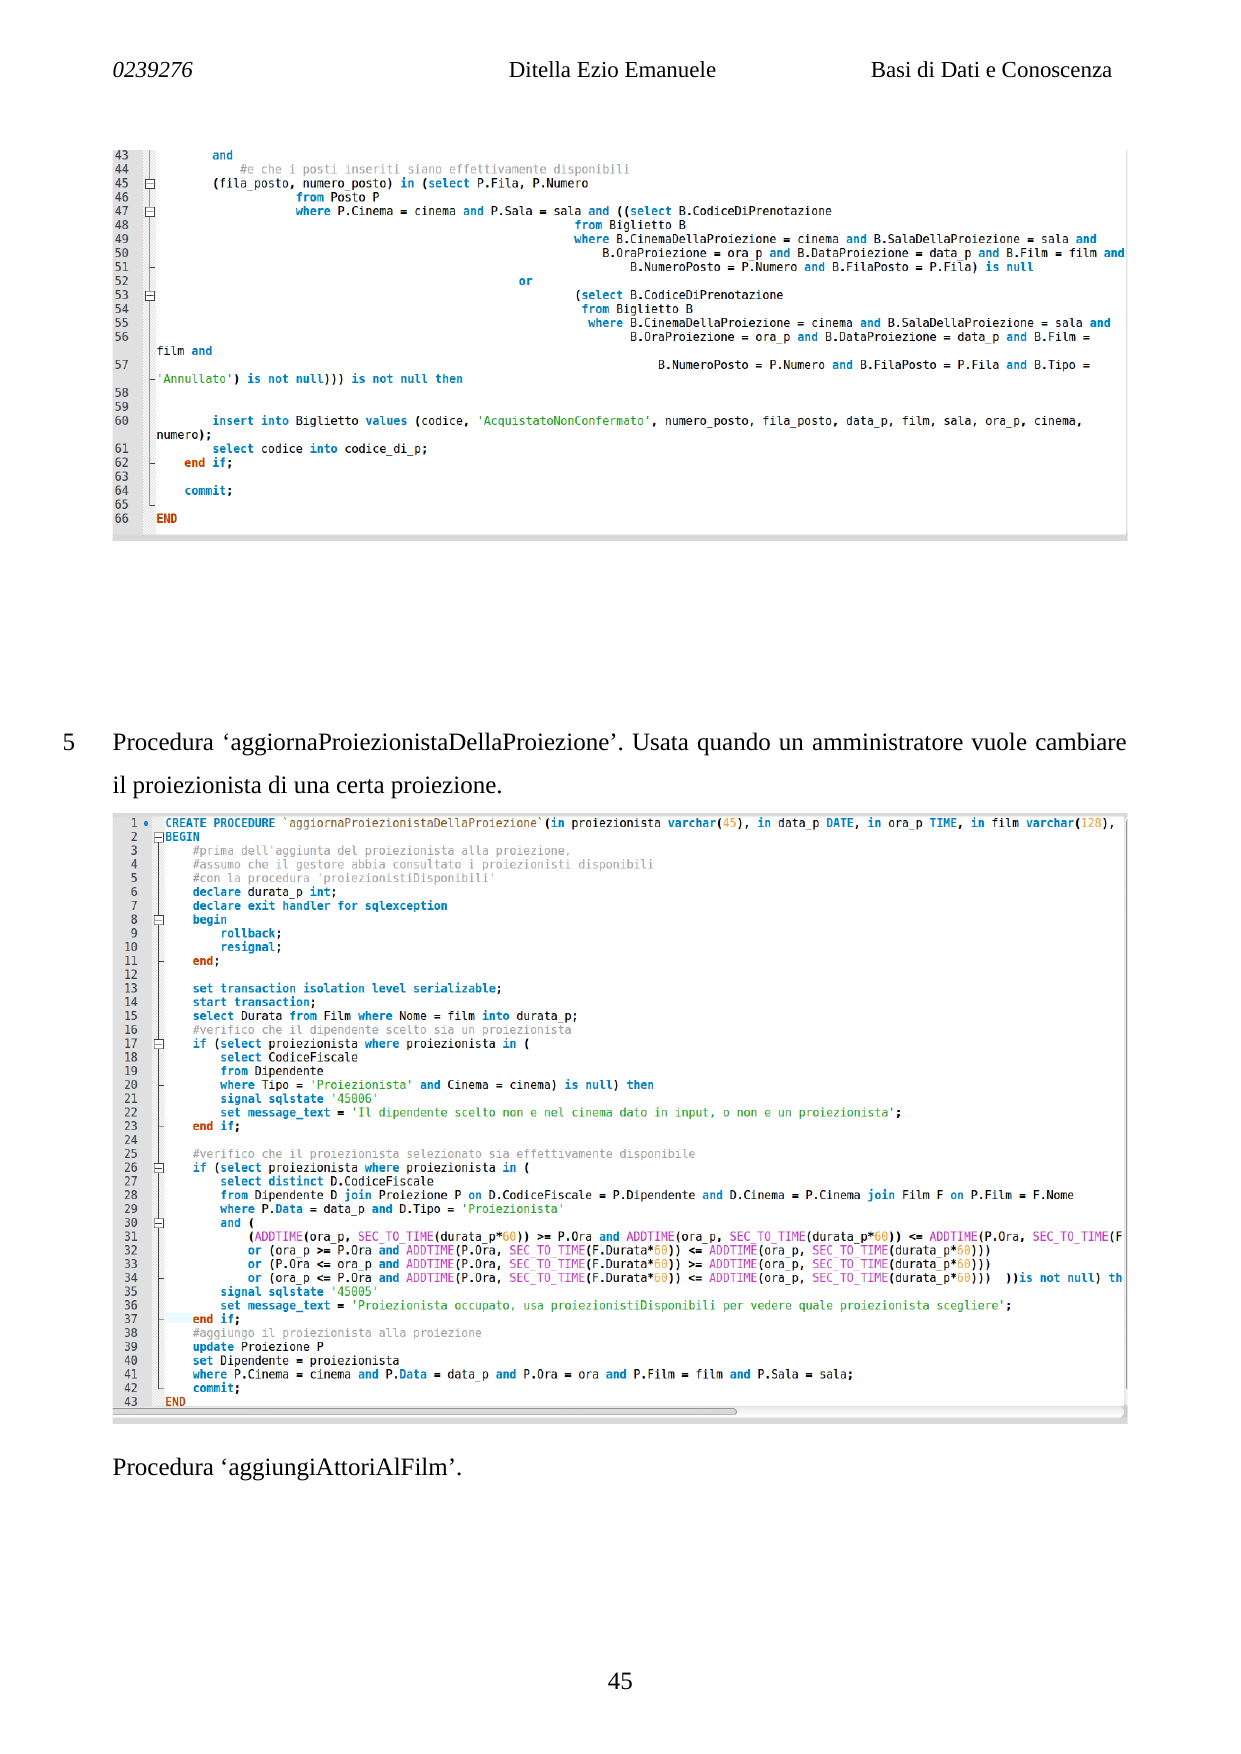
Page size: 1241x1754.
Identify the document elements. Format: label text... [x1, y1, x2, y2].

text Procedura ‘aggiornaProiezionistaDellaProiezione’. Usata quando un amministratore vuole cambiare il proiezionista di una certa proiezione. [112, 727, 1128, 799]
text Procedura ‘aggiungiAttoriAlFilm’. [112, 1424, 1128, 1481]
picture [112, 813, 1128, 1424]
picture [112, 150, 1128, 541]
